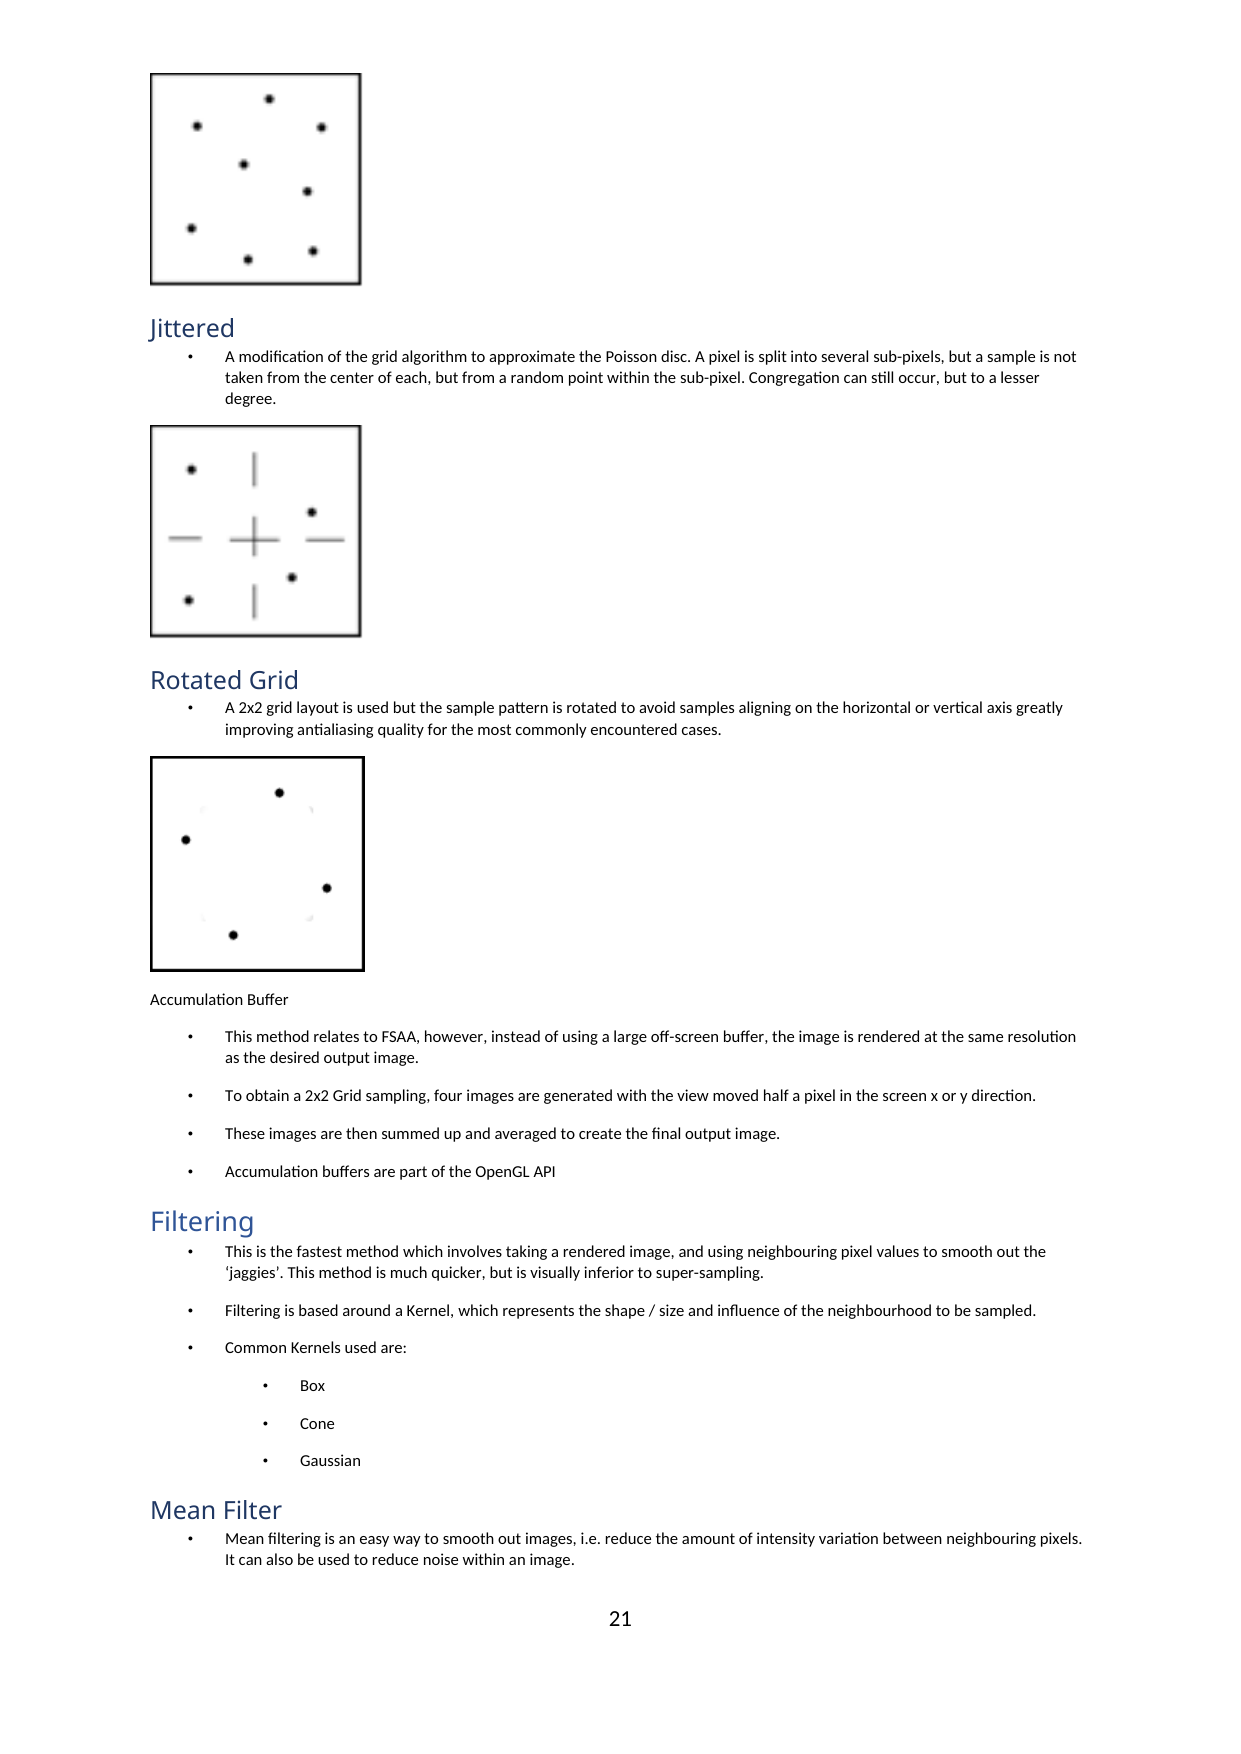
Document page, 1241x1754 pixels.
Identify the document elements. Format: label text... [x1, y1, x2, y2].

list Box [262, 1375, 1090, 1396]
list These images are then summed up and averaged to create the final output image. [187, 1123, 1090, 1143]
list This is the fastest method which involves taking a rendered image, and using neighbouring pixel values to smooth out the ‘jaggies’. This method is much quicker, but is visually inferior to super-sampling. [187, 1241, 1090, 1282]
list Cone [262, 1413, 1090, 1433]
subtitle Rotated Grid [150, 662, 1090, 696]
subtitle Jittered [150, 310, 1090, 344]
subtitle Mean Filter [150, 1492, 1090, 1527]
list Gaussian [262, 1451, 1090, 1471]
list This method relates to FSAA, however, instead of using a large off-screen buffer, the image is rendered at the same resolution as the desired output image. [187, 1027, 1090, 1068]
list To obtain a 2x2 Grid sampling, four images are generated with the view moved half a pixel in the screen x or y direction. [187, 1085, 1090, 1106]
subtitle Filtering [150, 1203, 1090, 1239]
list Accumulation buffers are part of the OpenGL API [187, 1161, 1090, 1181]
list A 2x2 grid layout is used but the sample pattern is rotated to avoid samples aligning on the horizontal or vertical axis greatly improving antialiasing quality for the most commonly encountered cases. [187, 698, 1090, 739]
list Common Kernels used are: [187, 1337, 1090, 1358]
list Filtering is based around a Kernel, which represents the shape / size and influence of the neighbourhood to be sampled. [187, 1300, 1090, 1320]
list A modification of the grid algorithm to approximate the Poisson disc. A pixel is split into several sub-pixels, but a sample is not taken from the center of each, but from a random point within the sub-pixel. Congregation can still occur, but to a lesser degree. [187, 346, 1090, 408]
text Accumulation Buffer [150, 989, 1090, 1009]
list Mean filtering is an easy way to smooth out images, i.e. reduce the amount of intensity variation between neighbouring pixels. It can also be used to reduce noise within an image. [187, 1528, 1090, 1569]
